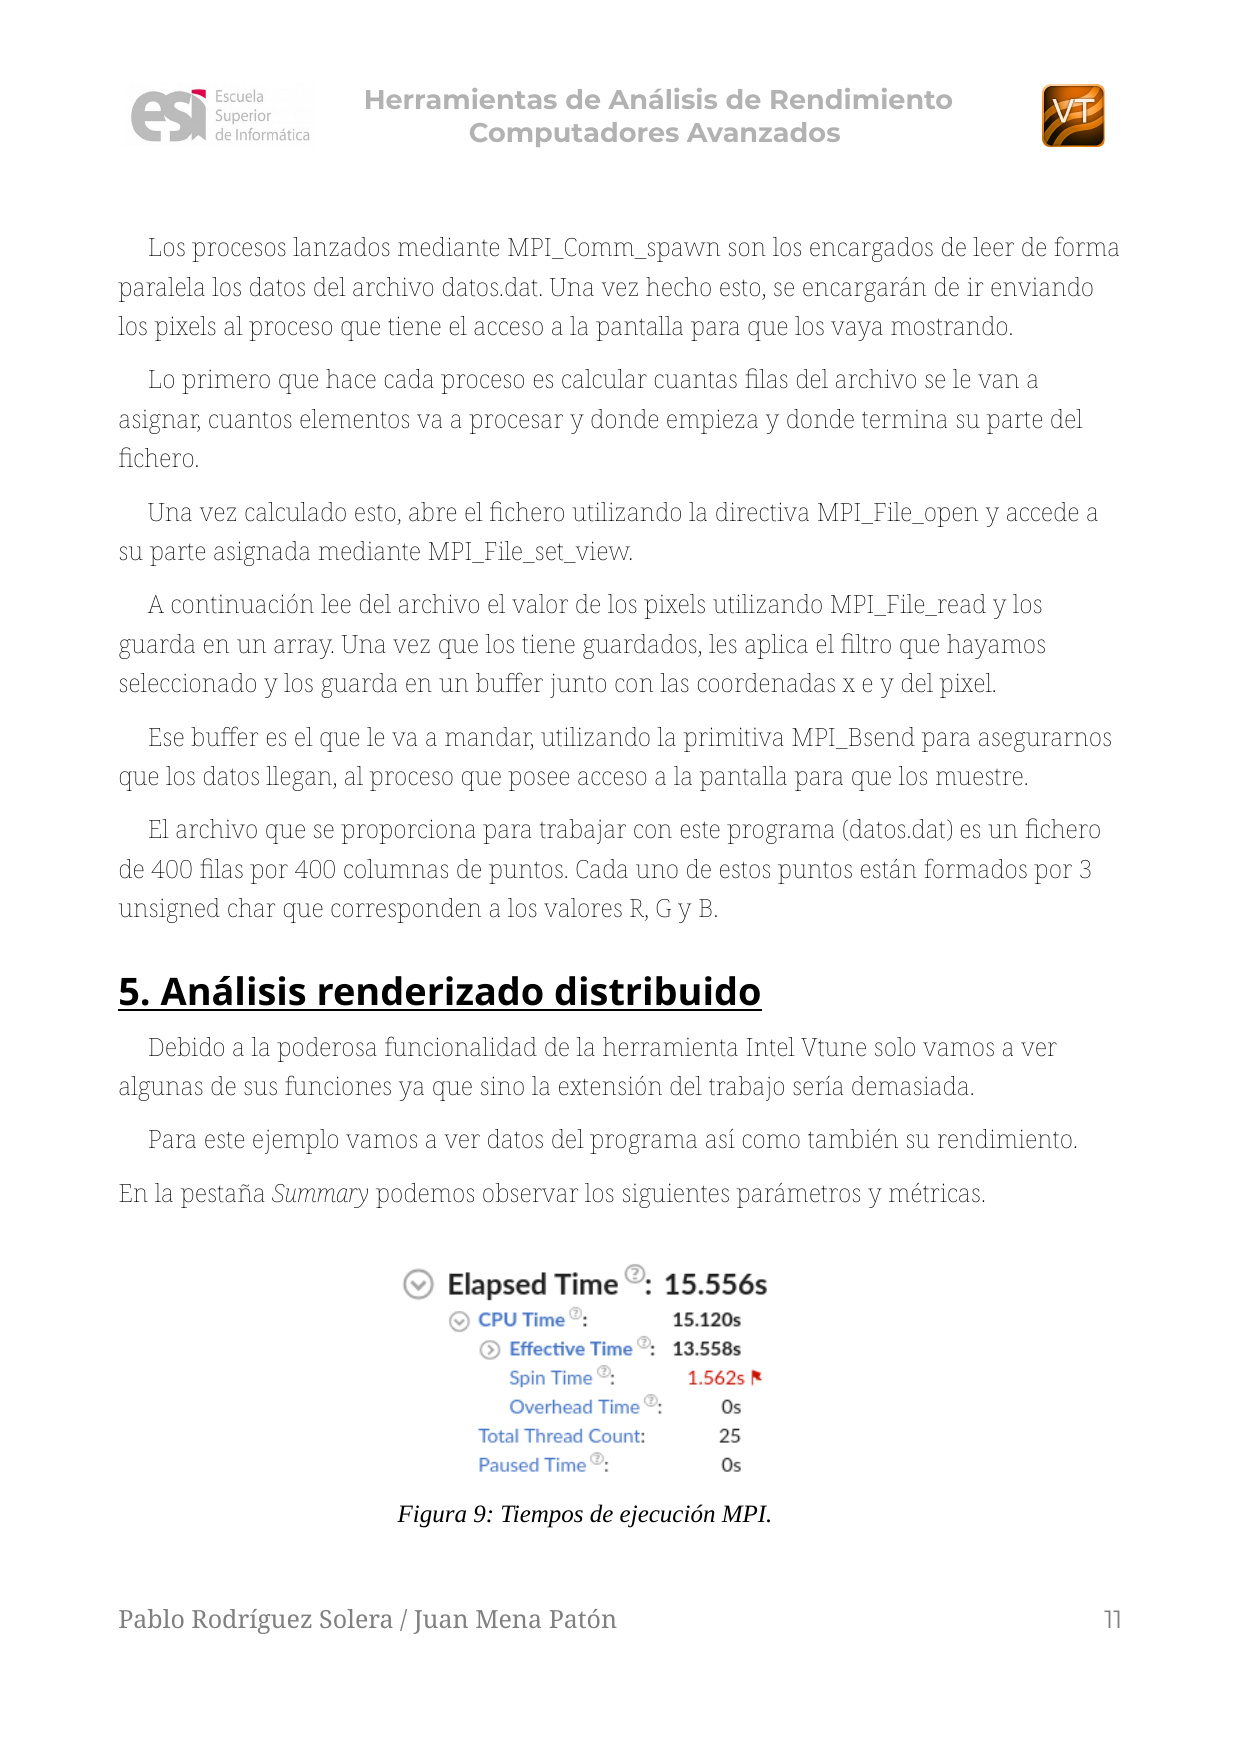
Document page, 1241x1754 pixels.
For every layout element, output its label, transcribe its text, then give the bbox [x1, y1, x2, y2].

text Lo primero que hace cada proceso es calcular cuantas filas del archivo se le van a asignar, cuantos elementos va a procesar y donde empieza y donde termina su parte del fichero. [118, 362, 1122, 474]
picture [124, 82, 315, 147]
picture [1042, 84, 1105, 147]
text Para este ejemplo vamos a ver datos del programa así como también su rendimiento. [118, 1122, 1122, 1156]
text Una vez calculado esto, abre el fichero utilizando la directiva MPI_File_open y accede a su parte asignada mediante MPI_File_set_view. [118, 494, 1122, 567]
text Debido a la poderosa funcionalidad de la herramienta Intel Vtune solo vamos a ver algunas de sus funciones ya que sino la extensión del trabajo sería demasiada. [118, 1029, 1122, 1102]
text A continuación lee del archivo el valor de los pixels utilizando MPI_File_read y los guarda en un array. Una vez que los tiene guardados, les aplica el filtro que hayamos seleccionado y los guarda en un buffer junto con las coordenadas x e y del pixel. [118, 587, 1122, 699]
text Los procesos lanzados mediante MPI_Comm_spawn son los encargados de leer de forma paralela los datos del archivo datos.dat. Una vez hecho esto, se encargarán de ir enviando los pixels al proceso que tiene el acceso a la pantalla para que los vaya mostrando. [118, 230, 1122, 342]
text Figura 9: Tiempos de ejecución MPI. [397, 1494, 843, 1528]
text Ese buffer es el que le va a mandar, utilizando la primitiva MPI_Bsend para asegurarnos que los datos llegan, al proceso que posee acceso a la pantalla para que los muestre. [118, 719, 1122, 792]
text El archivo que se proporciona para trabajar con este programa (datos.dat) es un fichero de 400 filas por 400 columnas de puntos. Cada uno de estos puntos están formados por 3 unsigned char que corresponden a los valores R, G y B. [118, 812, 1122, 924]
picture [397, 1256, 843, 1494]
text En la pestaña Summary podemos observar los siguientes parámetros y métricas. [118, 1176, 1122, 1210]
subtitle 5. Análisis renderizado distribuido [118, 965, 1122, 1017]
